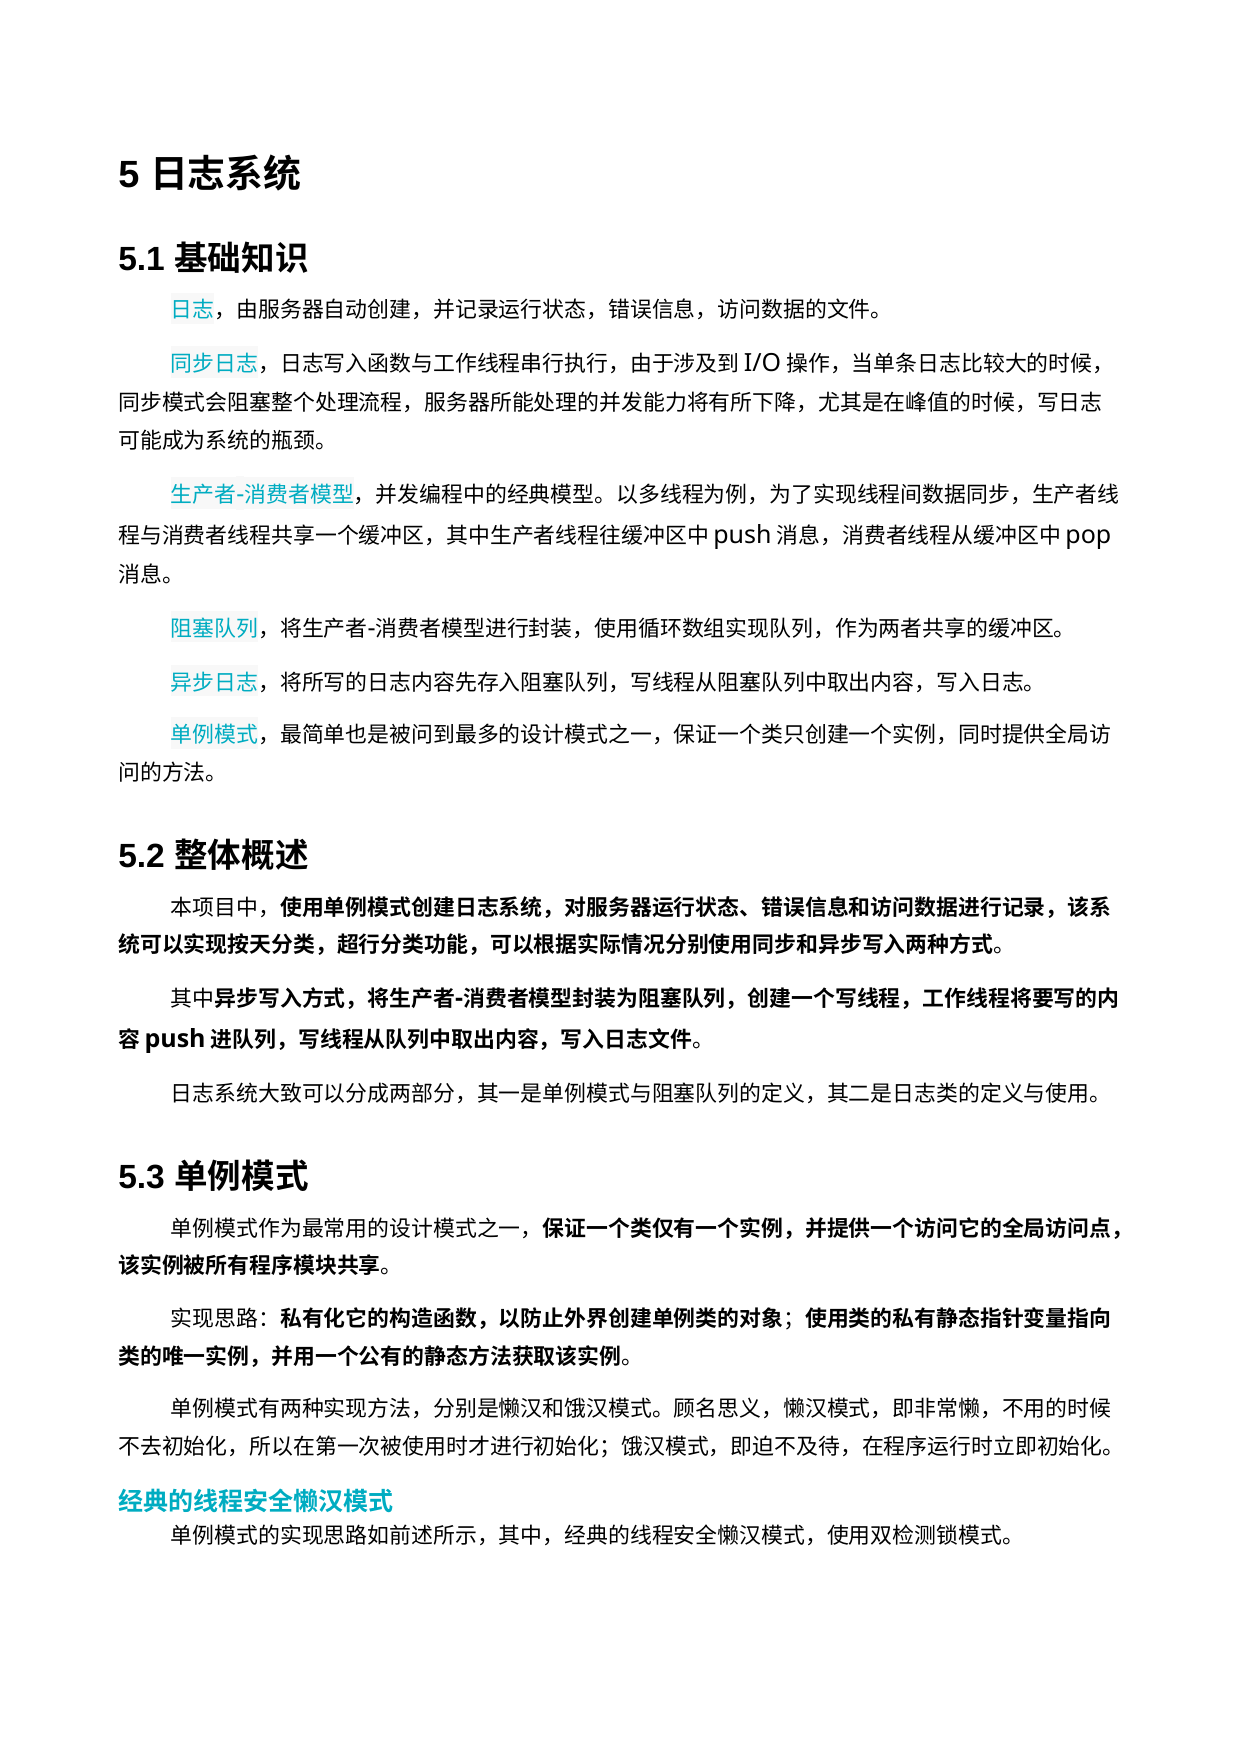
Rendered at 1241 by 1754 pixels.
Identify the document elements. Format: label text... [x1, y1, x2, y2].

text 日志，由服务器自动创建，并记录运行状态，错误信息，访问数据的文件。 [118, 292, 1122, 324]
subtitle 5 日志系统 [118, 143, 1122, 198]
text 单例模式作为最常用的设计模式之一，保证一个类仅有一个实例，并提供一个访问它的全局访问点，该实例被所有程序模块共享。 [118, 1211, 1122, 1280]
text 阻塞队列，将生产者-消费者模型进行封装，使用循环数组实现队列，作为两者共享的缓冲区。 [118, 609, 1122, 643]
subtitle 经典的线程安全懒汉模式 [118, 1482, 1122, 1518]
text 生产者-消费者模型，并发编程中的经典模型。以多线程为例，为了实现线程间数据同步，生产者线程与消费者线程共享一个缓冲区，其中生产者线程往缓冲区中push消息，消费者线程从缓冲区中pop消息。 [118, 476, 1122, 588]
subtitle 5.2 整体概述 [118, 828, 1122, 877]
text 单例模式有两种实现方法，分别是懒汉和饿汉模式。顾名思义，懒汉模式，即非常懒，不用的时候不去初始化，所以在第一次被使用时才进行初始化；饿汉模式，即迫不及待，在程序运行时立即初始化。 [118, 1391, 1122, 1461]
text 本项目中，使用单例模式创建日志系统，对服务器运行状态、错误信息和访问数据进行记录，该系统可以实现按天分类，超行分类功能，可以根据实际情况分别使用同步和异步写入两种方式。 [118, 889, 1122, 959]
subtitle 5.1 基础知识 [118, 231, 1122, 280]
text 日志系统大致可以分成两部分，其一是单例模式与阻塞队列的定义，其二是日志类的定义与使用。 [118, 1076, 1122, 1108]
text 同步日志，日志写入函数与工作线程串行执行，由于涉及到I/O操作，当单条日志比较大的时候，同步模式会阻塞整个处理流程，服务器所能处理的并发能力将有所下降，尤其是在峰值的时候，写日志可能成为系统的瓶颈。 [118, 345, 1122, 455]
text 其中异步写入方式，将生产者-消费者模型封装为阻塞队列，创建一个写线程，工作线程将要写的内容push进队列，写线程从队列中取出内容，写入日志文件。 [118, 980, 1122, 1055]
text 单例模式，最简单也是被问到最多的设计模式之一，保证一个类只创建一个实例，同时提供全局访问的方法。 [118, 717, 1122, 787]
text 单例模式的实现思路如前述所示，其中，经典的线程安全懒汉模式，使用双检测锁模式。 [118, 1518, 1122, 1550]
subtitle 5.3 单例模式 [118, 1149, 1122, 1198]
text 异步日志，将所写的日志内容先存入阻塞队列，写线程从阻塞队列中取出内容，写入日志。 [118, 665, 1122, 696]
text 实现思路：私有化它的构造函数，以防止外界创建单例类的对象；使用类的私有静态指针变量指向类的唯一实例，并用一个公有的静态方法获取该实例。 [118, 1301, 1122, 1371]
